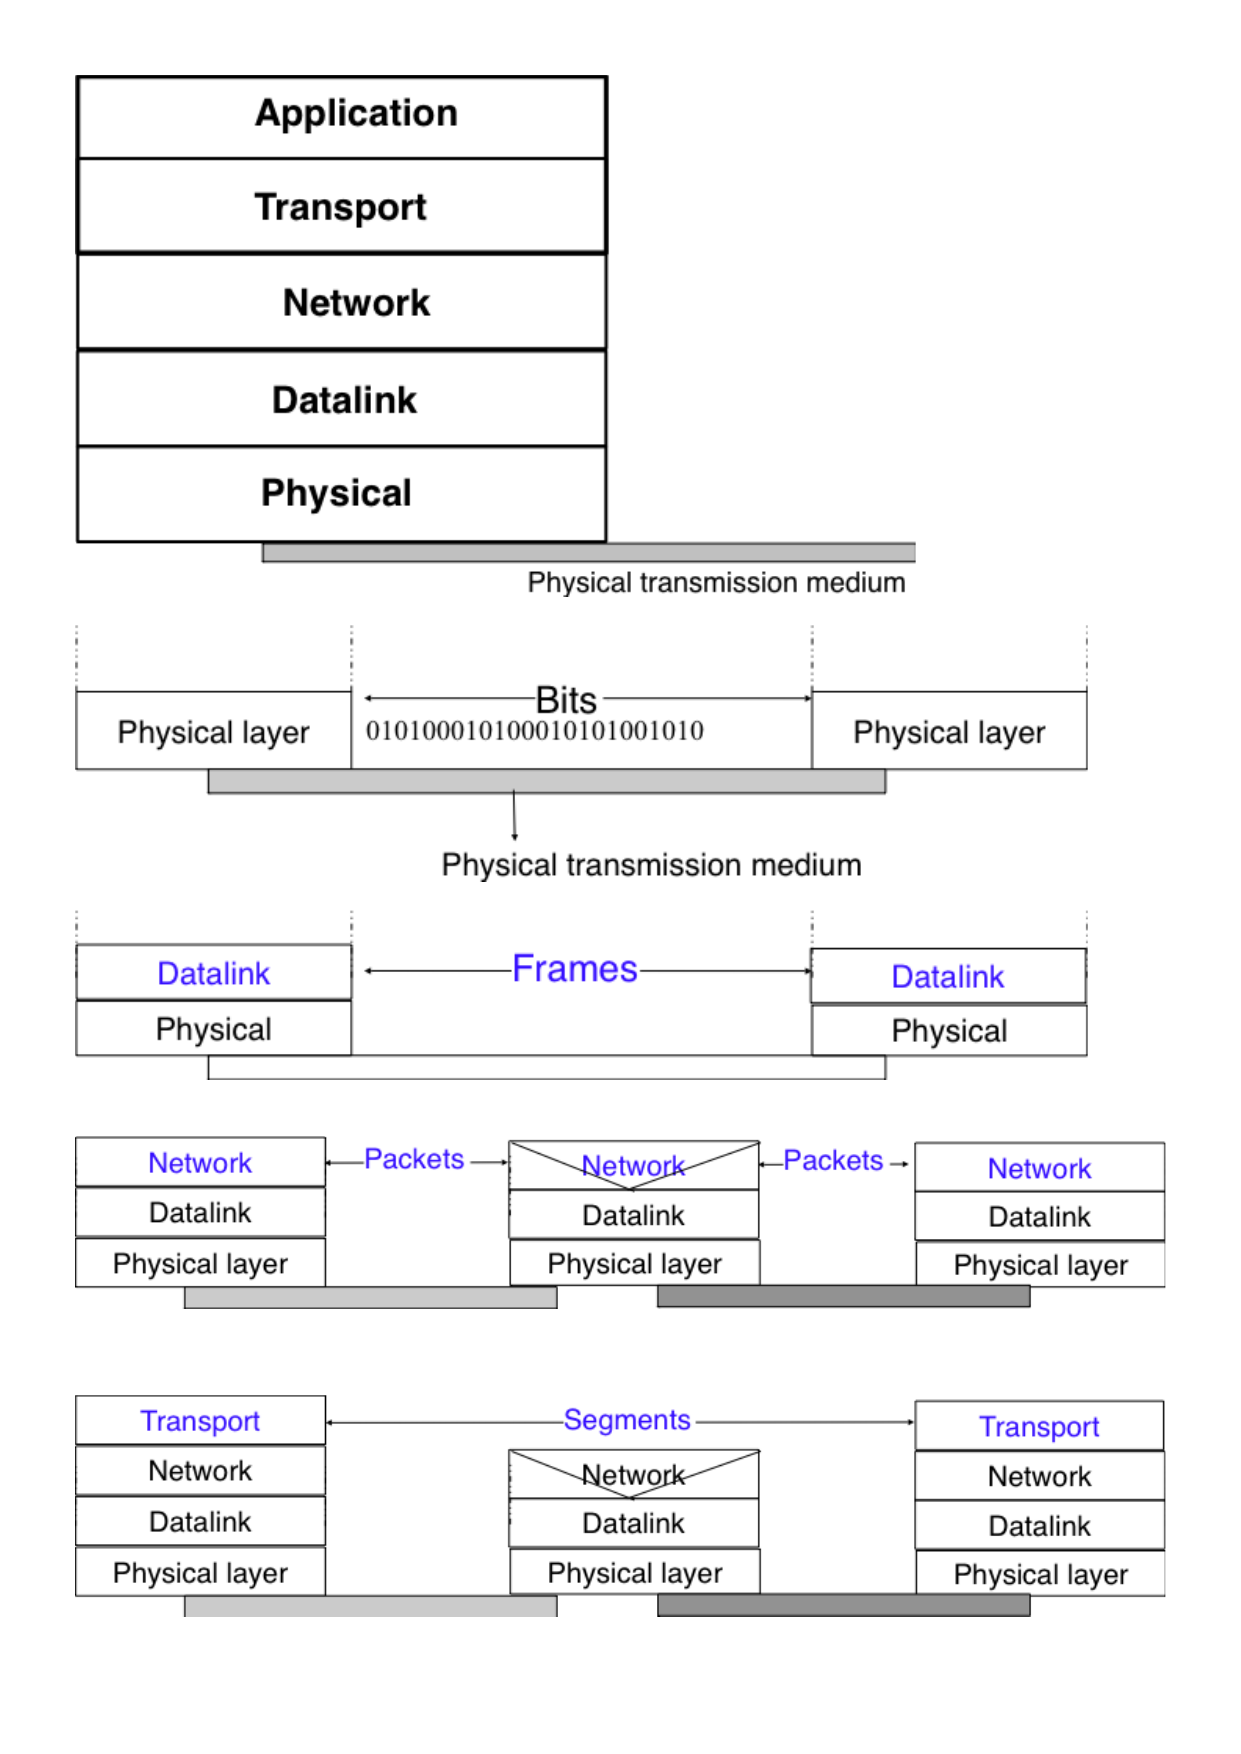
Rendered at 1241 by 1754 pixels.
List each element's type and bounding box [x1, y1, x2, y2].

picture [75, 75, 916, 597]
picture [75, 910, 1088, 1080]
picture [75, 625, 1088, 882]
picture [75, 1395, 1166, 1617]
picture [75, 1136, 1166, 1309]
